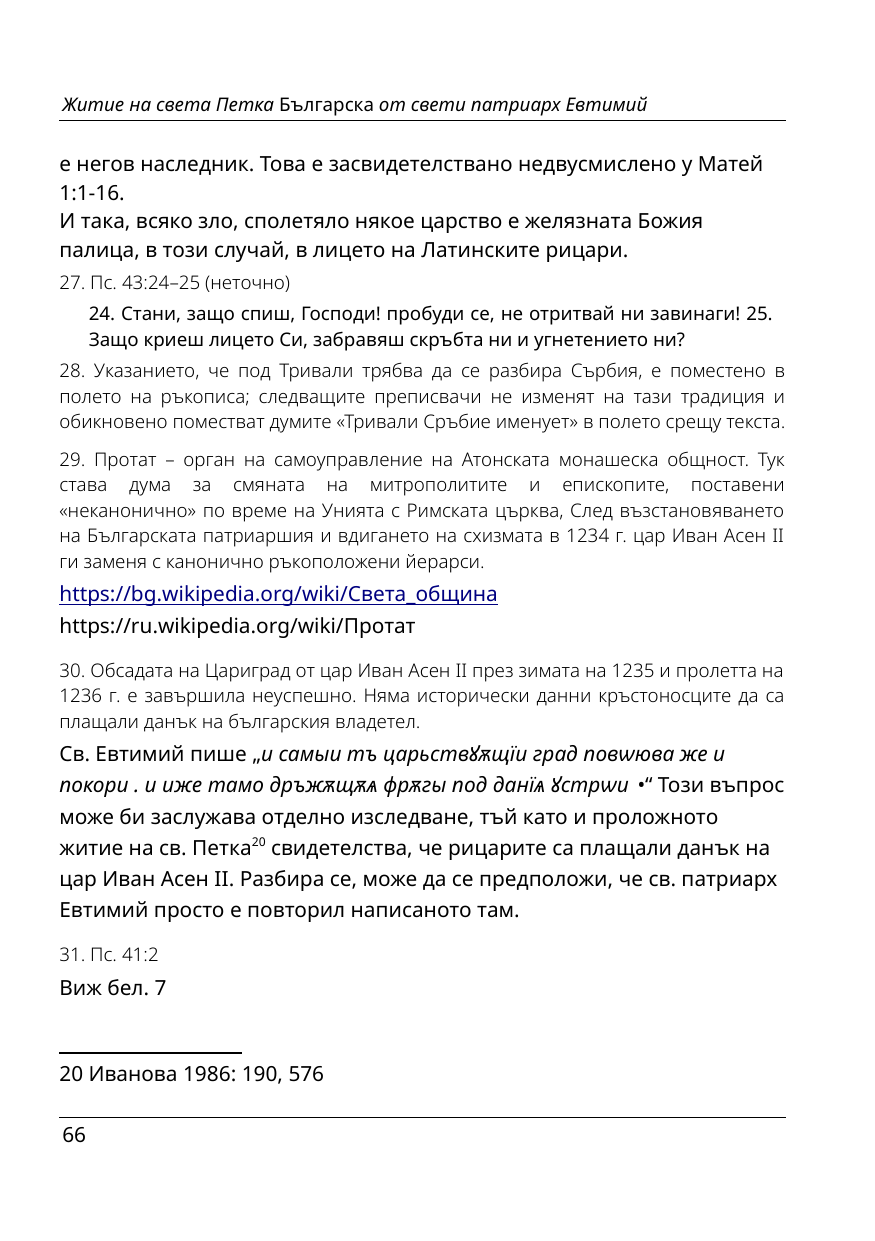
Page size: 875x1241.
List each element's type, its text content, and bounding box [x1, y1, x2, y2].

text е негов наследник. Това е засвидетелствано недвусмислено у Матей 1:1-16. [59, 149, 786, 206]
text И така, всяко зло, сполетяло някое царство е желязната Божия палица, в този случай, в лицето на Латинските рицари. [59, 206, 786, 263]
text 29. Протат – орган на самоуправление на Атонската монашеска общност. Тук става дума за смяната на митрополитите и епископите, поставени «неканонично» по време на Унията с Римската църква, След възстановяването на Българската патриаршия и вдигането на схизмата в 1234 г. цар Иван Асен II ги заменя с канонично ръкоположени йерарси. [59, 446, 786, 574]
text 27. Пс. 43:24–25 (неточно) [59, 269, 786, 295]
text 24. Стани, защо спиш, Господи! пробуди се, не отритвай ни завинаги! 25. Защо криеш лицето Си, забравяш скръбта ни и угнетението ни? [88, 301, 774, 352]
text Иванова 1986: 190, 576 [59, 1059, 786, 1088]
text Виж бел. 7 [59, 973, 786, 1002]
text Св. Евтимий пише „и самыи тъ царьствꙋѫщїи град повѡюва же и покори . и иже тамо дръжѫщѫѧ фрѫгы под данїѧ ꙋстрѡи •“ Този въпрос може би заслужава отделно изследване, тъй като и проложното житие на св. Петка свидетелства, че рицарите са плащали данък на цар Иван Асен II. Разбира се, може да се предположи, че св. патриарх Евтимий просто е повторил написаното там. [59, 739, 786, 924]
text 30. Обсадата на Цариград от цар Иван Асен II през зимата на 1235 и пролетта на 1236 г. е завършила неуспешно. Няма исторически данни кръстоносците да са плащали данък на българския владетел. [59, 657, 786, 733]
text 31. Пс. 41:2 [59, 942, 786, 967]
text 28. Указанието, че под Тривали трябва да се разбира Сърбия, е поместено в полето на ръкописа; следващите преписвачи не изменят на тази традиция и обикновено поместват думите «Тривали Сръбие именует» в полето срещу текста. [59, 358, 786, 434]
text https://bg.wikipedia.org/wiki/Света_община https://ru.wikipedia.org/wiki/Протат [59, 579, 786, 639]
